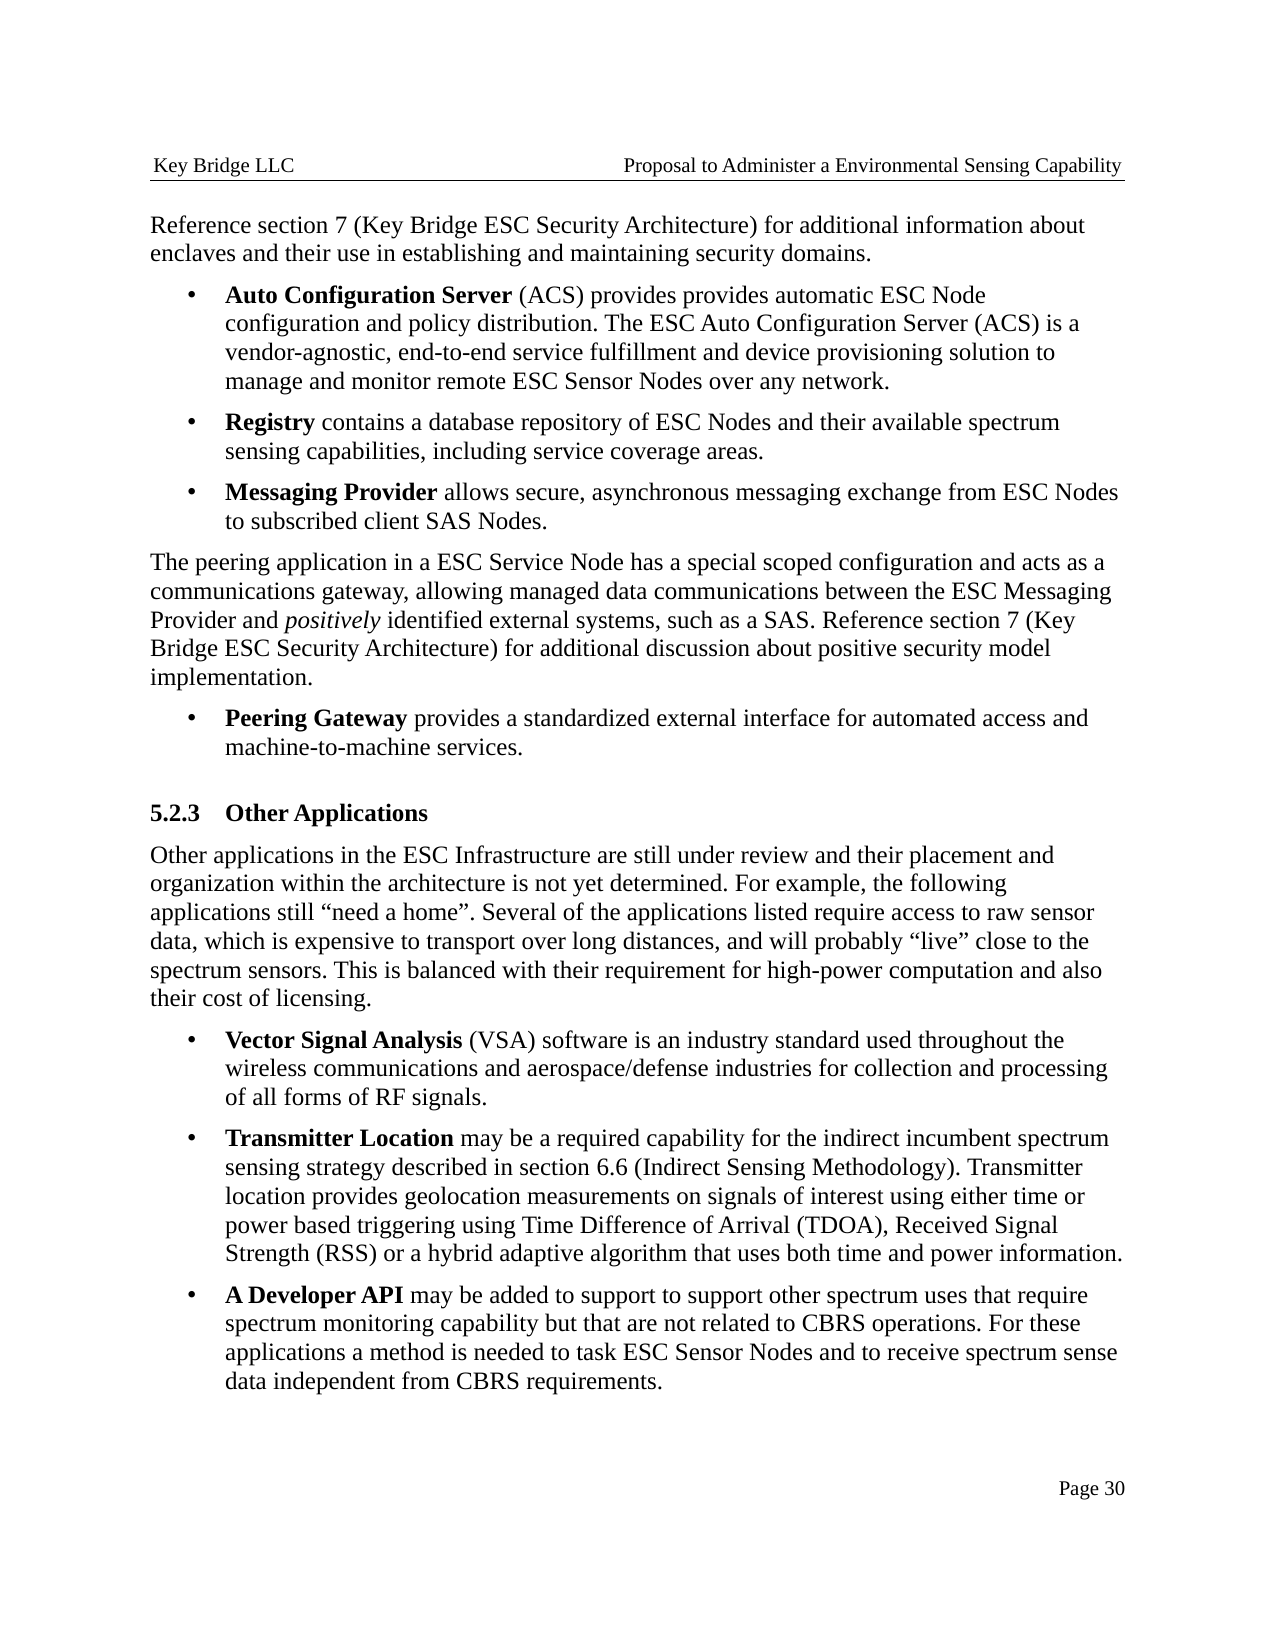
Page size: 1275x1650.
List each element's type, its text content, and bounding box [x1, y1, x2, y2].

list Peering Gateway provides a standardized external interface for automated access and machine-to-machine services. [187, 703, 1125, 761]
list Transmitter Location may be a required capability for the indirect incumbent spectrum sensing strategy described in section 6.6 (Indirect Sensing Methodology). Transmitter location provides geolocation measurements on signals of interest using either time or power based triggering using Time Difference of Arrival (TDOA), Received Signal Strength (RSS) or a hybrid adaptive algorithm that uses both time and power information. [187, 1123, 1125, 1267]
subtitle Other Applications [150, 798, 1125, 827]
list Auto Configuration Server (ACS) provides provides automatic ESC Node configuration and policy distribution. The ESC Auto Configuration Server (ACS) is a vendor-agnostic, end-to-end service fulfillment and device provisioning solution to manage and monitor remote ESC Sensor Nodes over any network. [187, 280, 1125, 395]
list A Developer API may be added to support to support other spectrum uses that require spectrum monitoring capability but that are not related to CBRS operations. For these applications a method is needed to task ESC Sensor Nodes and to receive spectrum sense data independent from CBRS requirements. [187, 1280, 1125, 1395]
list Messaging Provider allows secure, asynchronous messaging exchange from ESC Nodes to subscribed client SAS Nodes. [187, 477, 1125, 535]
text Reference section 7 (Key Bridge ESC Security Architecture) for additional information about enclaves and their use in establishing and maintaining security domains. [150, 210, 1125, 267]
list Registry contains a database repository of ESC Nodes and their available spectrum sensing capabilities, including service coverage areas. [187, 407, 1125, 465]
list Vector Signal Analysis (VSA) software is an industry standard used throughout the wireless communications and aerospace/defense industries for collection and processing of all forms of RF signals. [187, 1025, 1125, 1111]
text The peering application in a ESC Service Node has a special scoped configuration and acts as a communications gateway, allowing managed data communications between the ESC Messaging Provider and positively identified external systems, such as a SAS. Reference section 7 (Key Bridge ESC Security Architecture) for additional discussion about positive security model implementation. [150, 547, 1125, 691]
text Other applications in the ESC Infrastructure are still under review and their placement and organization within the architecture is not yet determined. For example, the following applications still “need a home”. Several of the applications listed require access to raw sensor data, which is expensive to transport over long distances, and will probably “live” close to the spectrum sensors. This is balanced with their requirement for high-power computation and also their cost of licensing. [150, 840, 1125, 1012]
